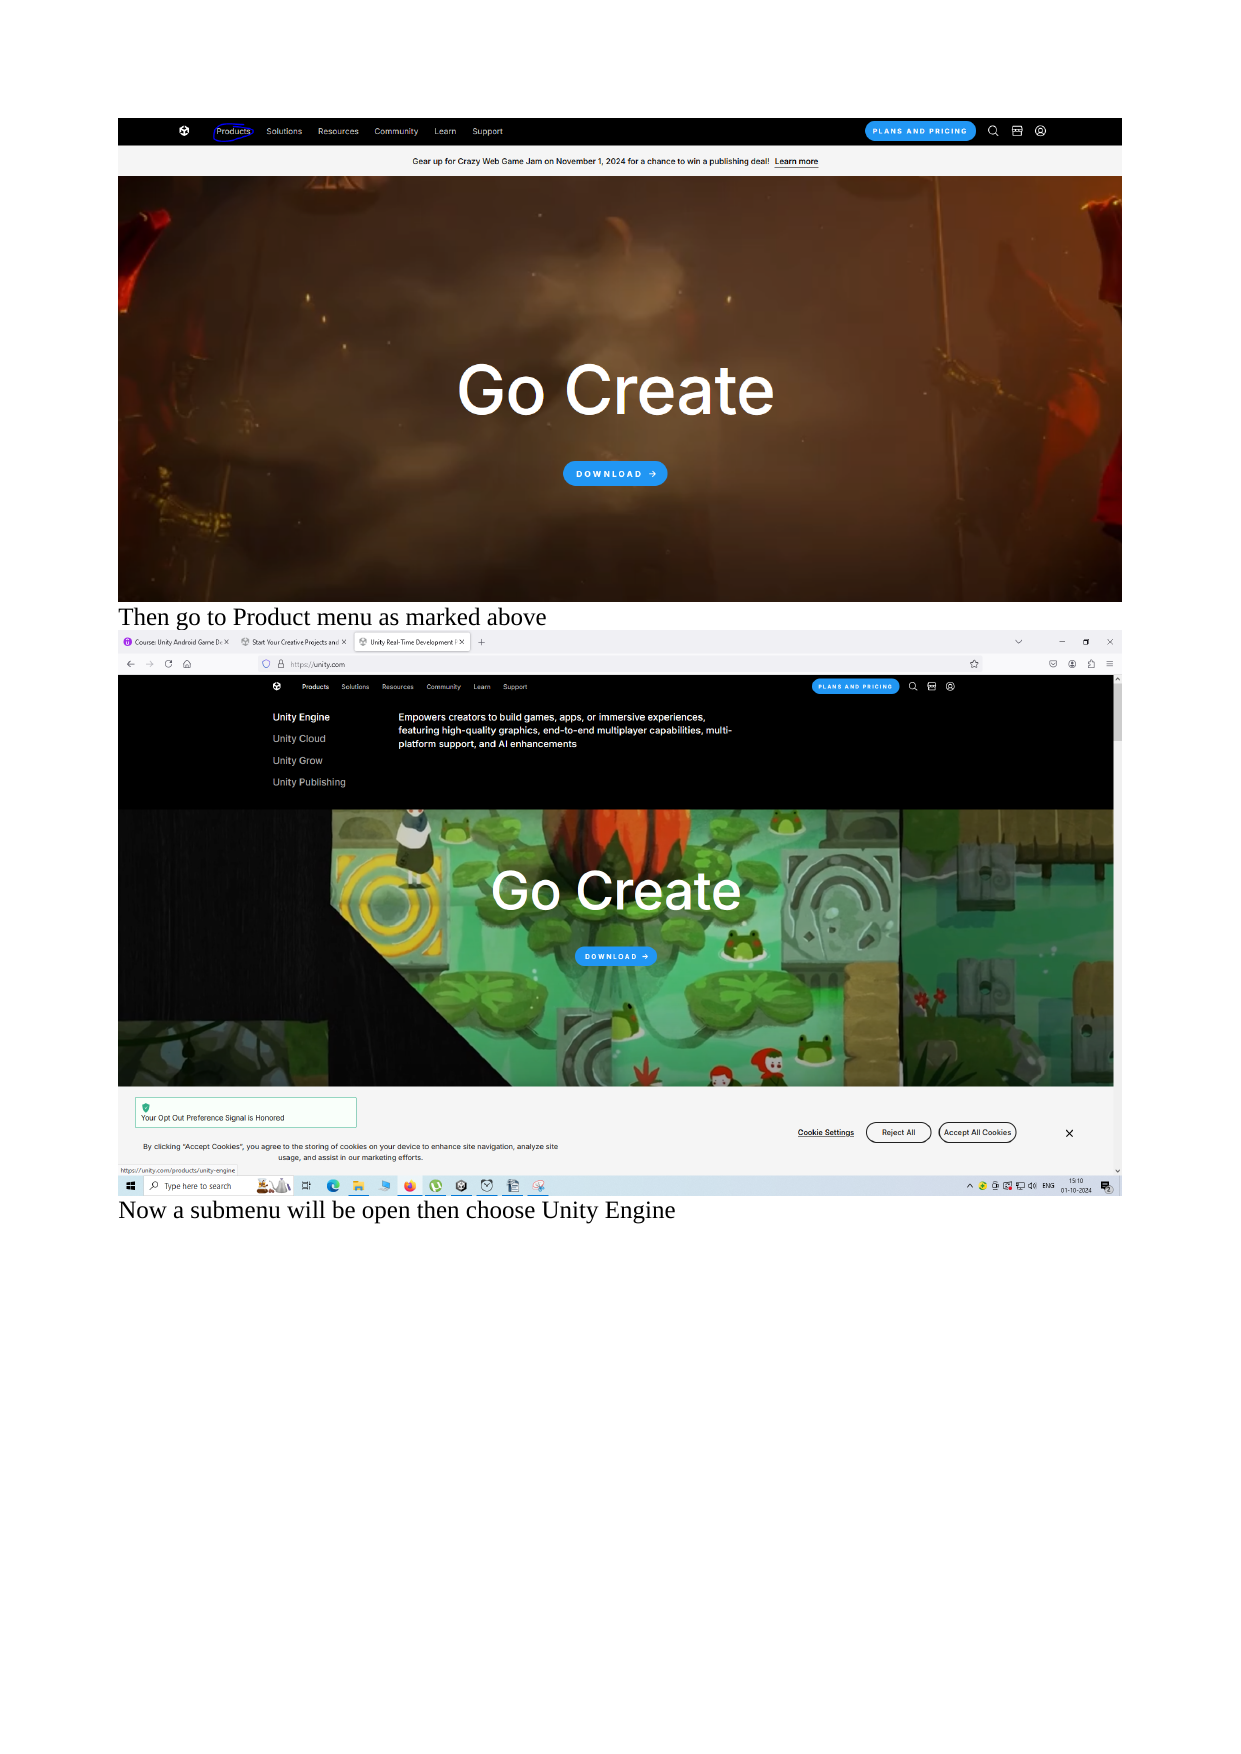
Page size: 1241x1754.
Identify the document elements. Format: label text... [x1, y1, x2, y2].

text Then go to Product menu as marked above [118, 602, 1122, 630]
picture [118, 630, 1122, 1196]
picture [118, 118, 1122, 602]
text Now a submenu will be open then choose Unity Engine [118, 1196, 1122, 1224]
